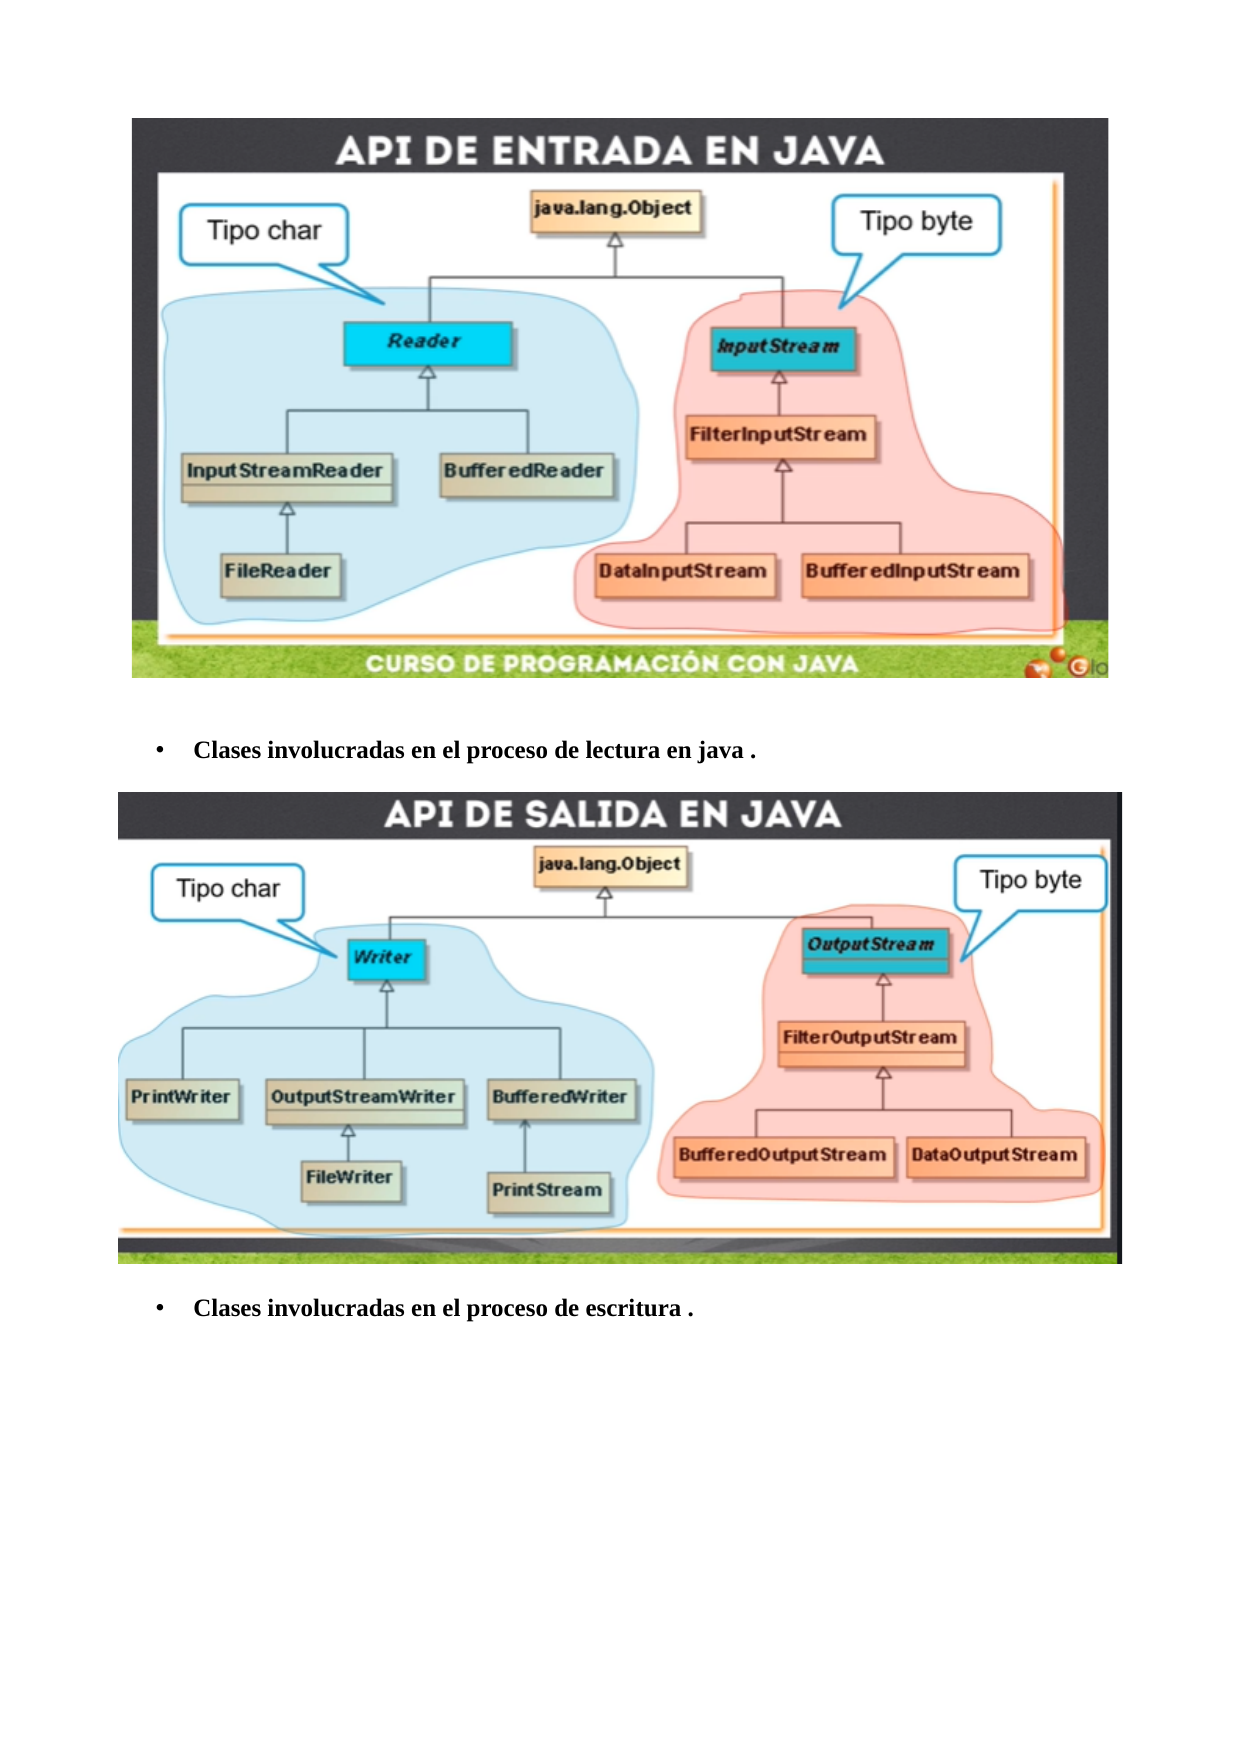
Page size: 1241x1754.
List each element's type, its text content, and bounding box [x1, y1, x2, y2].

picture [131, 118, 1109, 678]
picture [118, 792, 1123, 1264]
list Clases involucradas en el proceso de lectura en java . [156, 735, 1122, 764]
list Clases involucradas en el proceso de escritura . [156, 1293, 1122, 1321]
